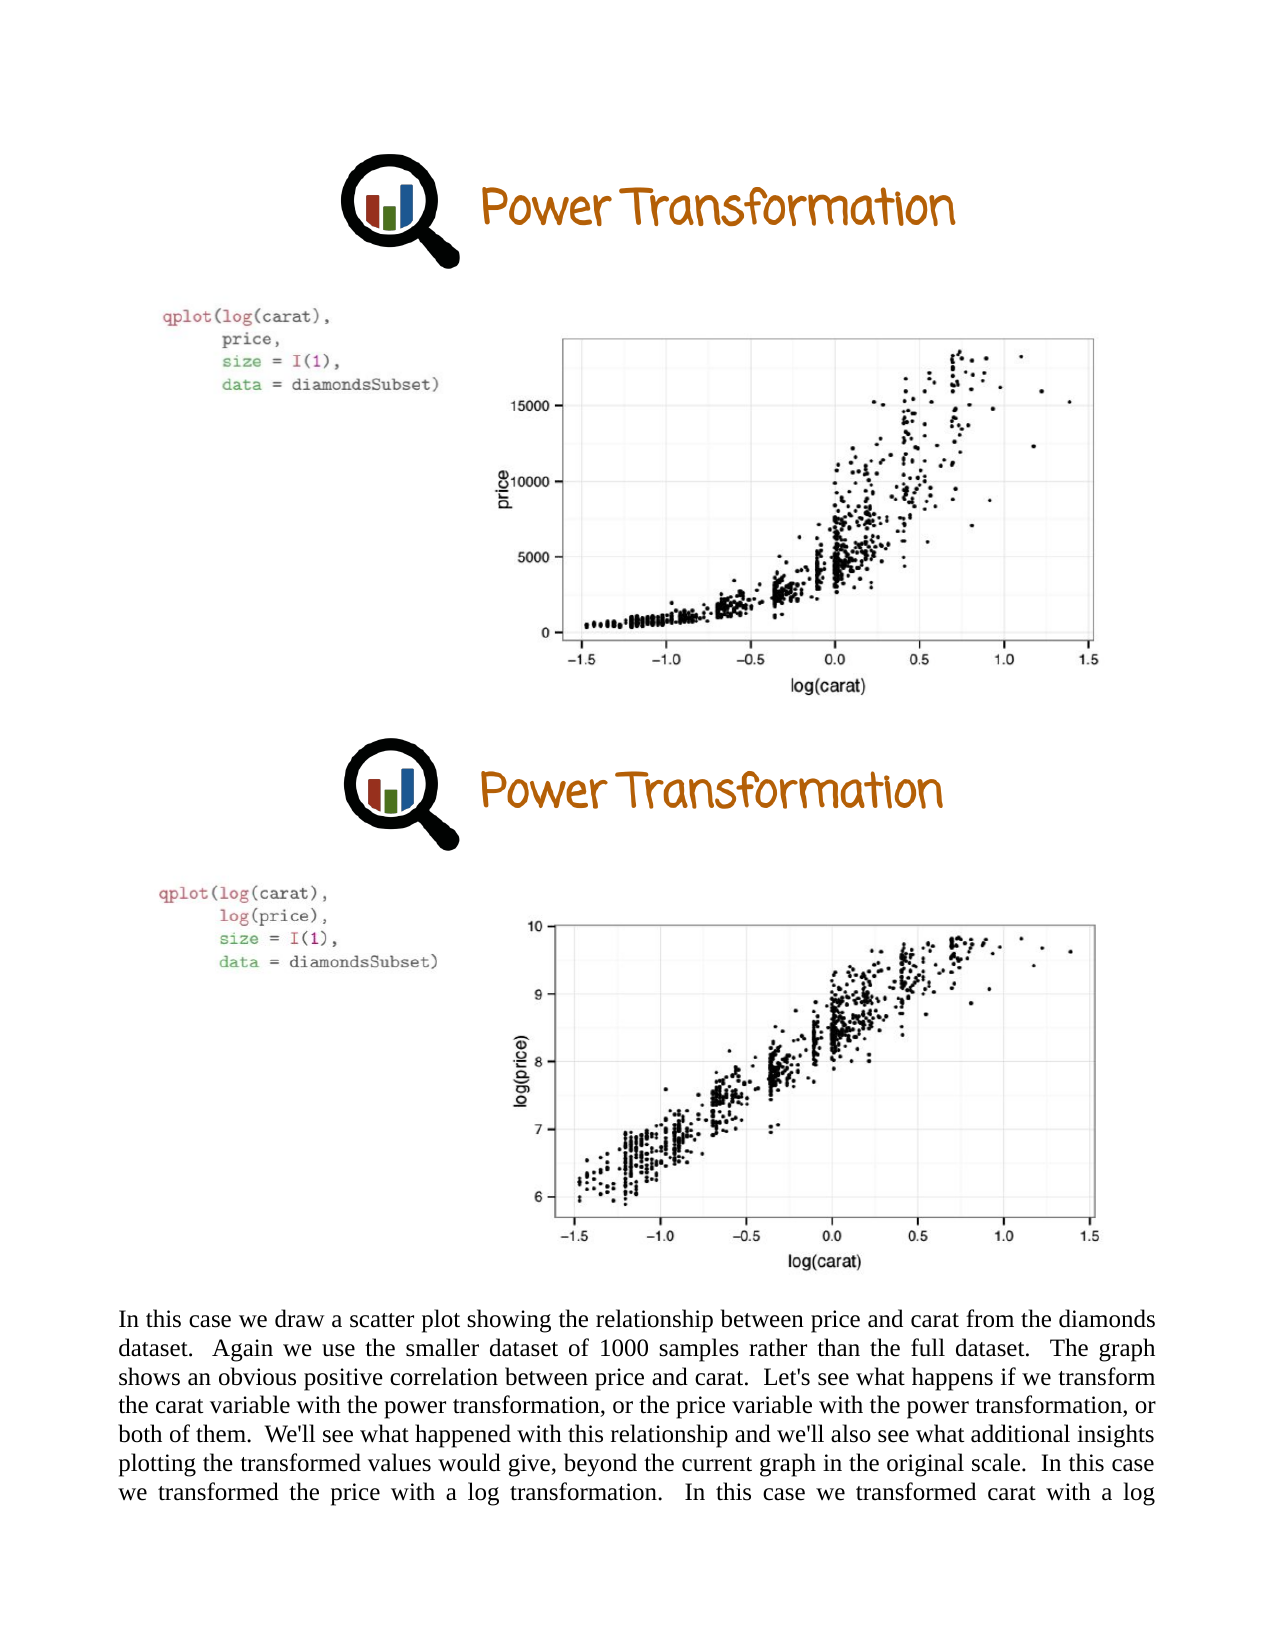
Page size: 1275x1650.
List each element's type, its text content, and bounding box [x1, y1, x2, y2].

picture [118, 730, 1157, 1276]
picture [118, 146, 1157, 702]
text In this case we draw a scatter plot showing the relationship between price and carat from the diamonds dataset. Again we use the smaller dataset of 1000 samples rather than the full dataset. The graph shows an obvious positive correlation between price and carat. Let's see what happens if we transform the carat variable with the power transformation, or the price variable with the power transformation, or both of them. We'll see what happened with this relationship and we'll also see what additional insights plotting the transformed values would give, beyond the current graph in the original scale. In this case we transformed the price with a log transformation. In this case we transformed carat with a log [118, 1304, 1157, 1505]
